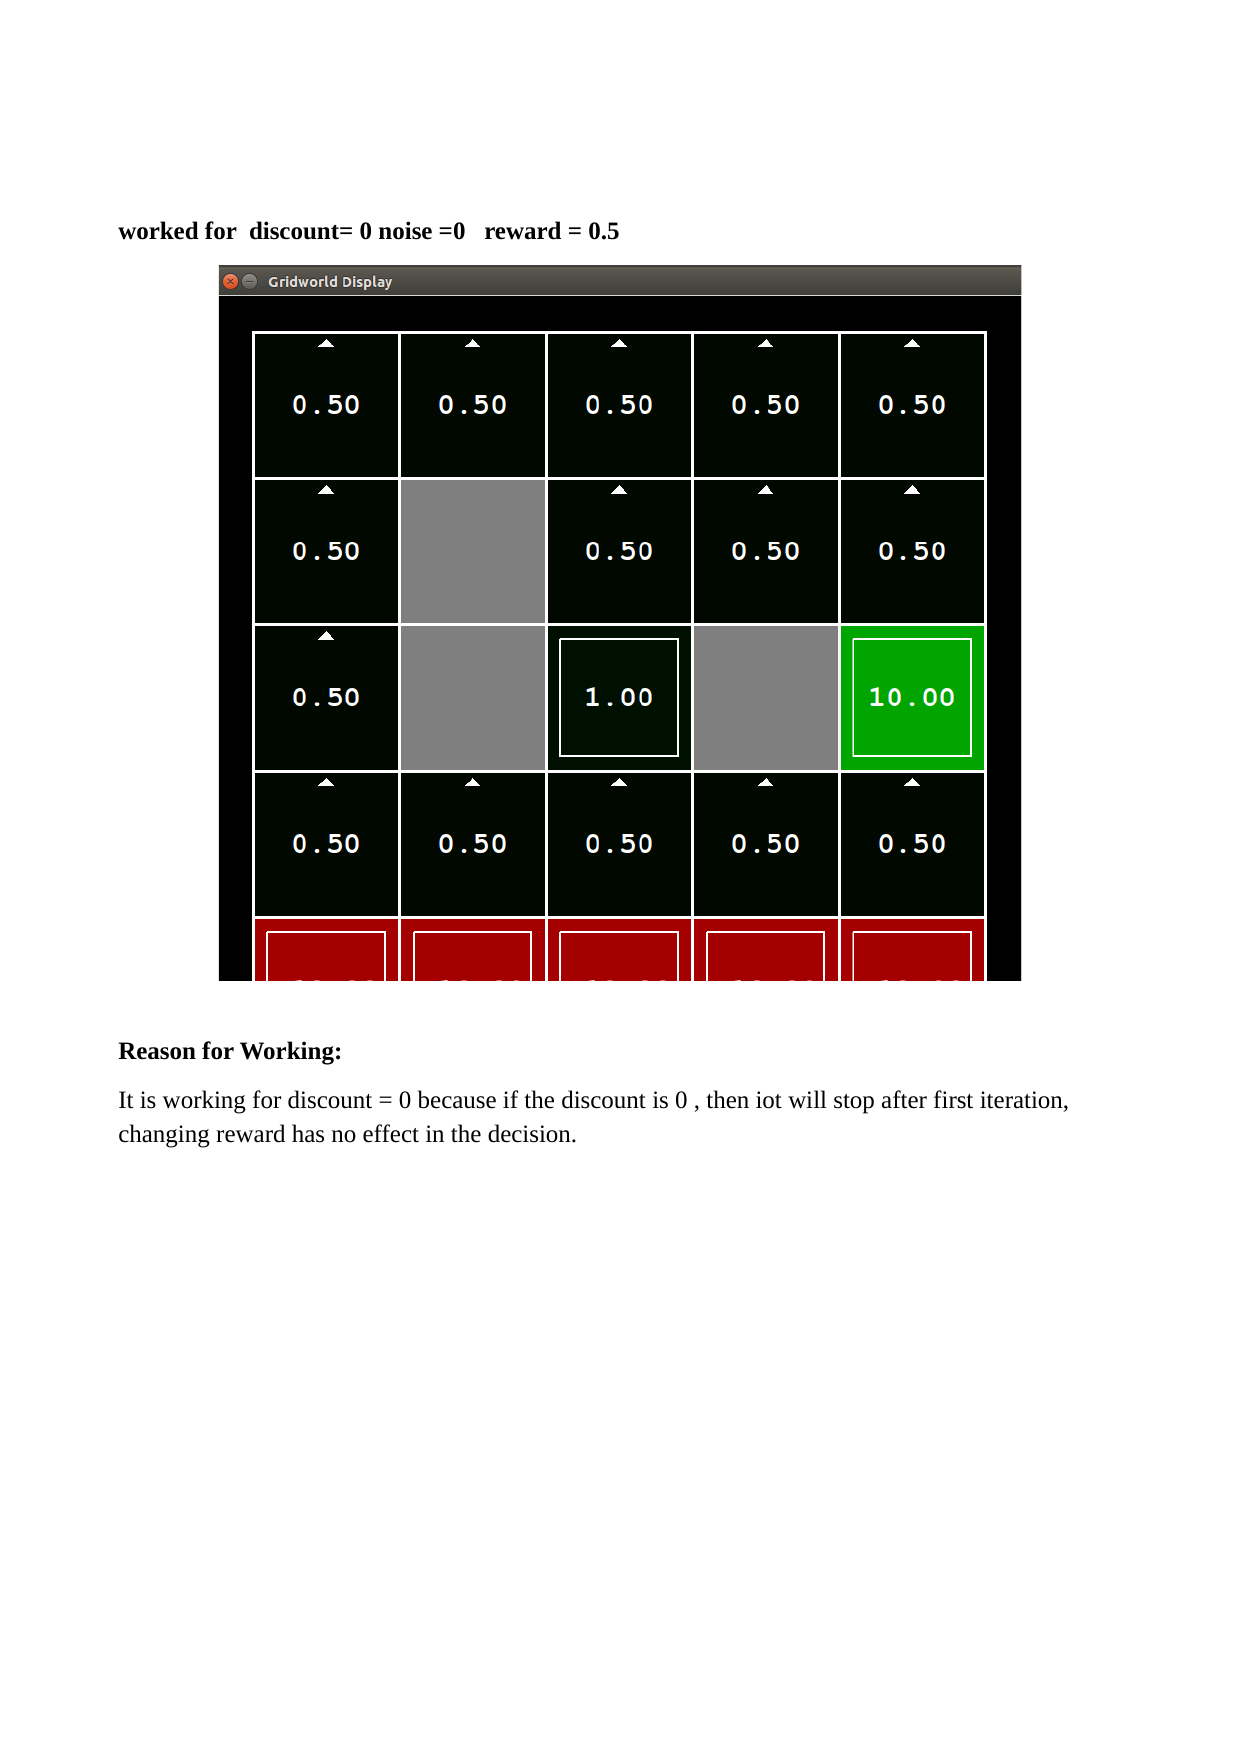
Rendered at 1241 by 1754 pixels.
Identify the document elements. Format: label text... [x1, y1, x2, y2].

text worked for discount= 0 noise =0 reward = 0.5 [118, 216, 1122, 245]
text Reason for Working: [118, 1036, 1122, 1064]
text It is working for discount = 0 because if the discount is 0 , then iot will stop after first iteration, changing reward has no effect in the decision. [118, 1085, 1122, 1148]
picture [218, 265, 1022, 981]
